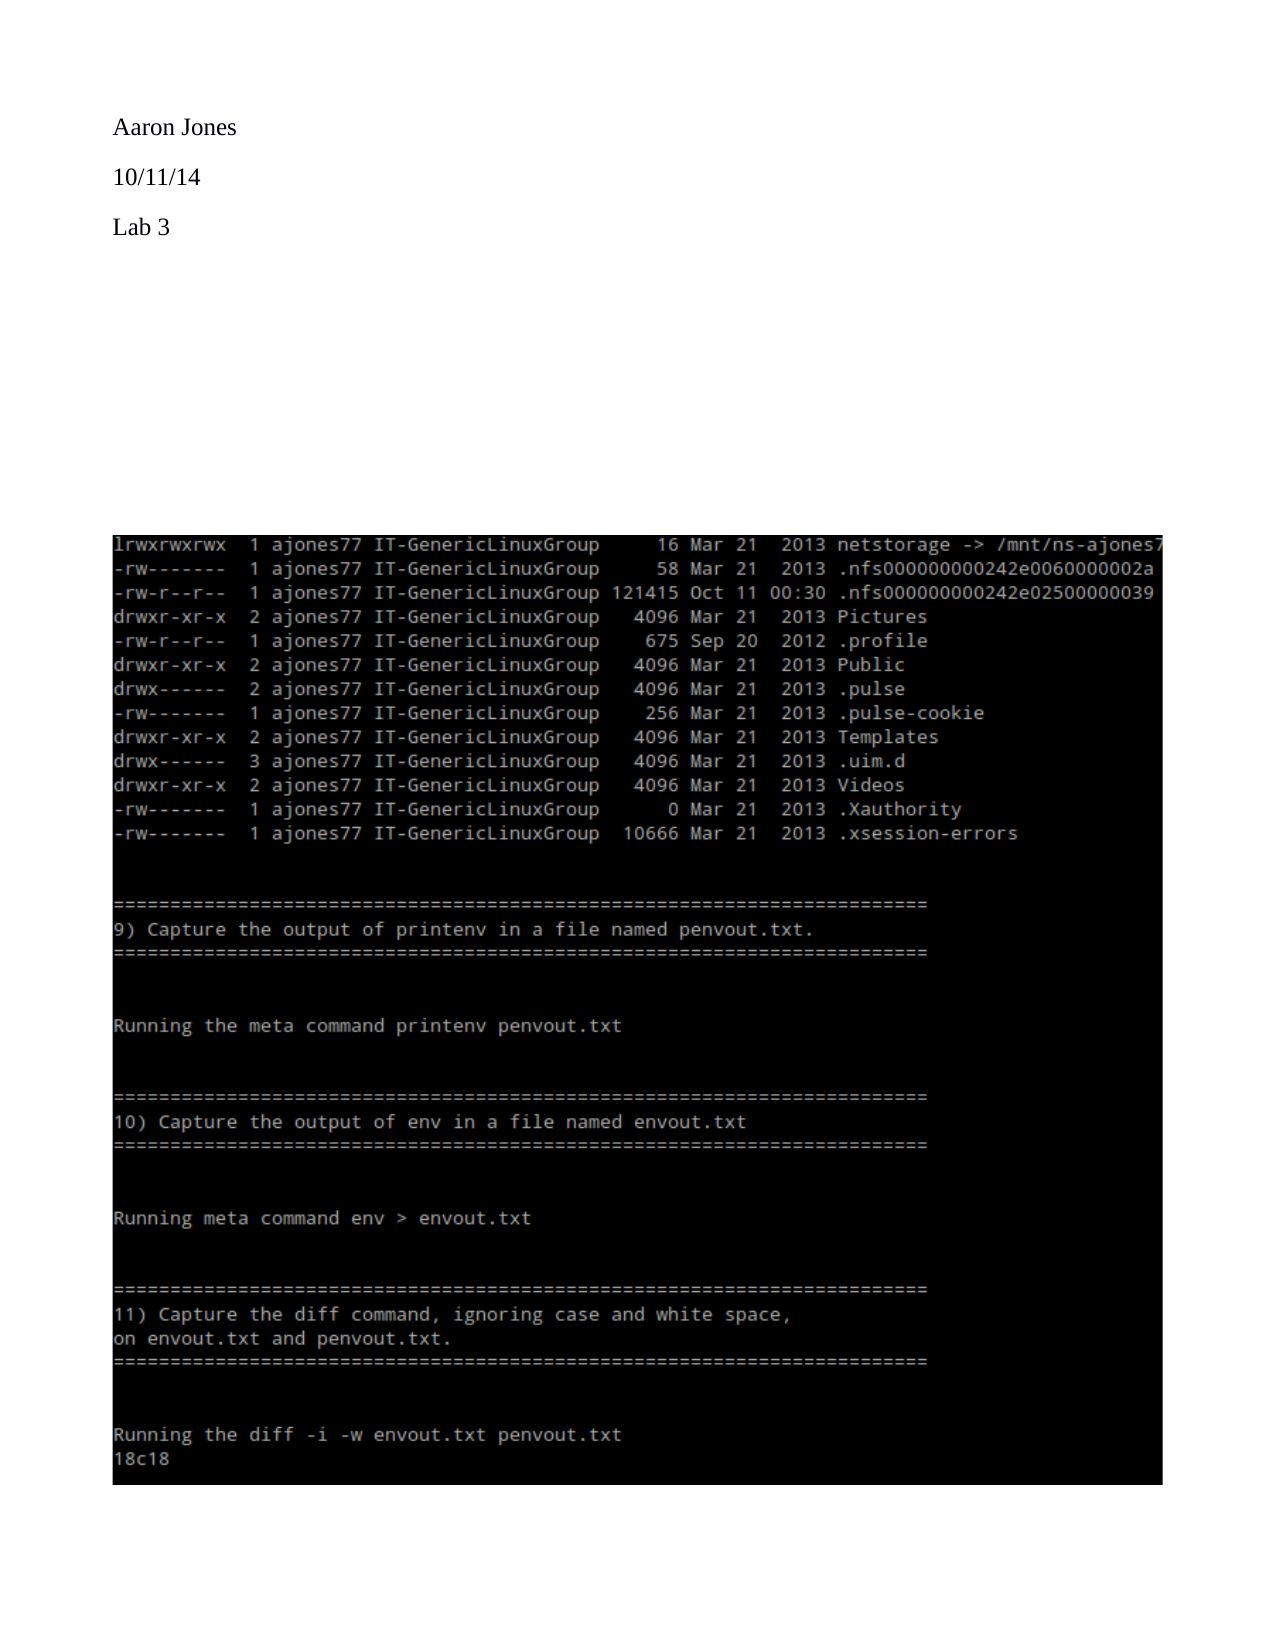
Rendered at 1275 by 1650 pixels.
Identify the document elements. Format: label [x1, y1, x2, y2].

picture [112, 535, 1163, 1485]
